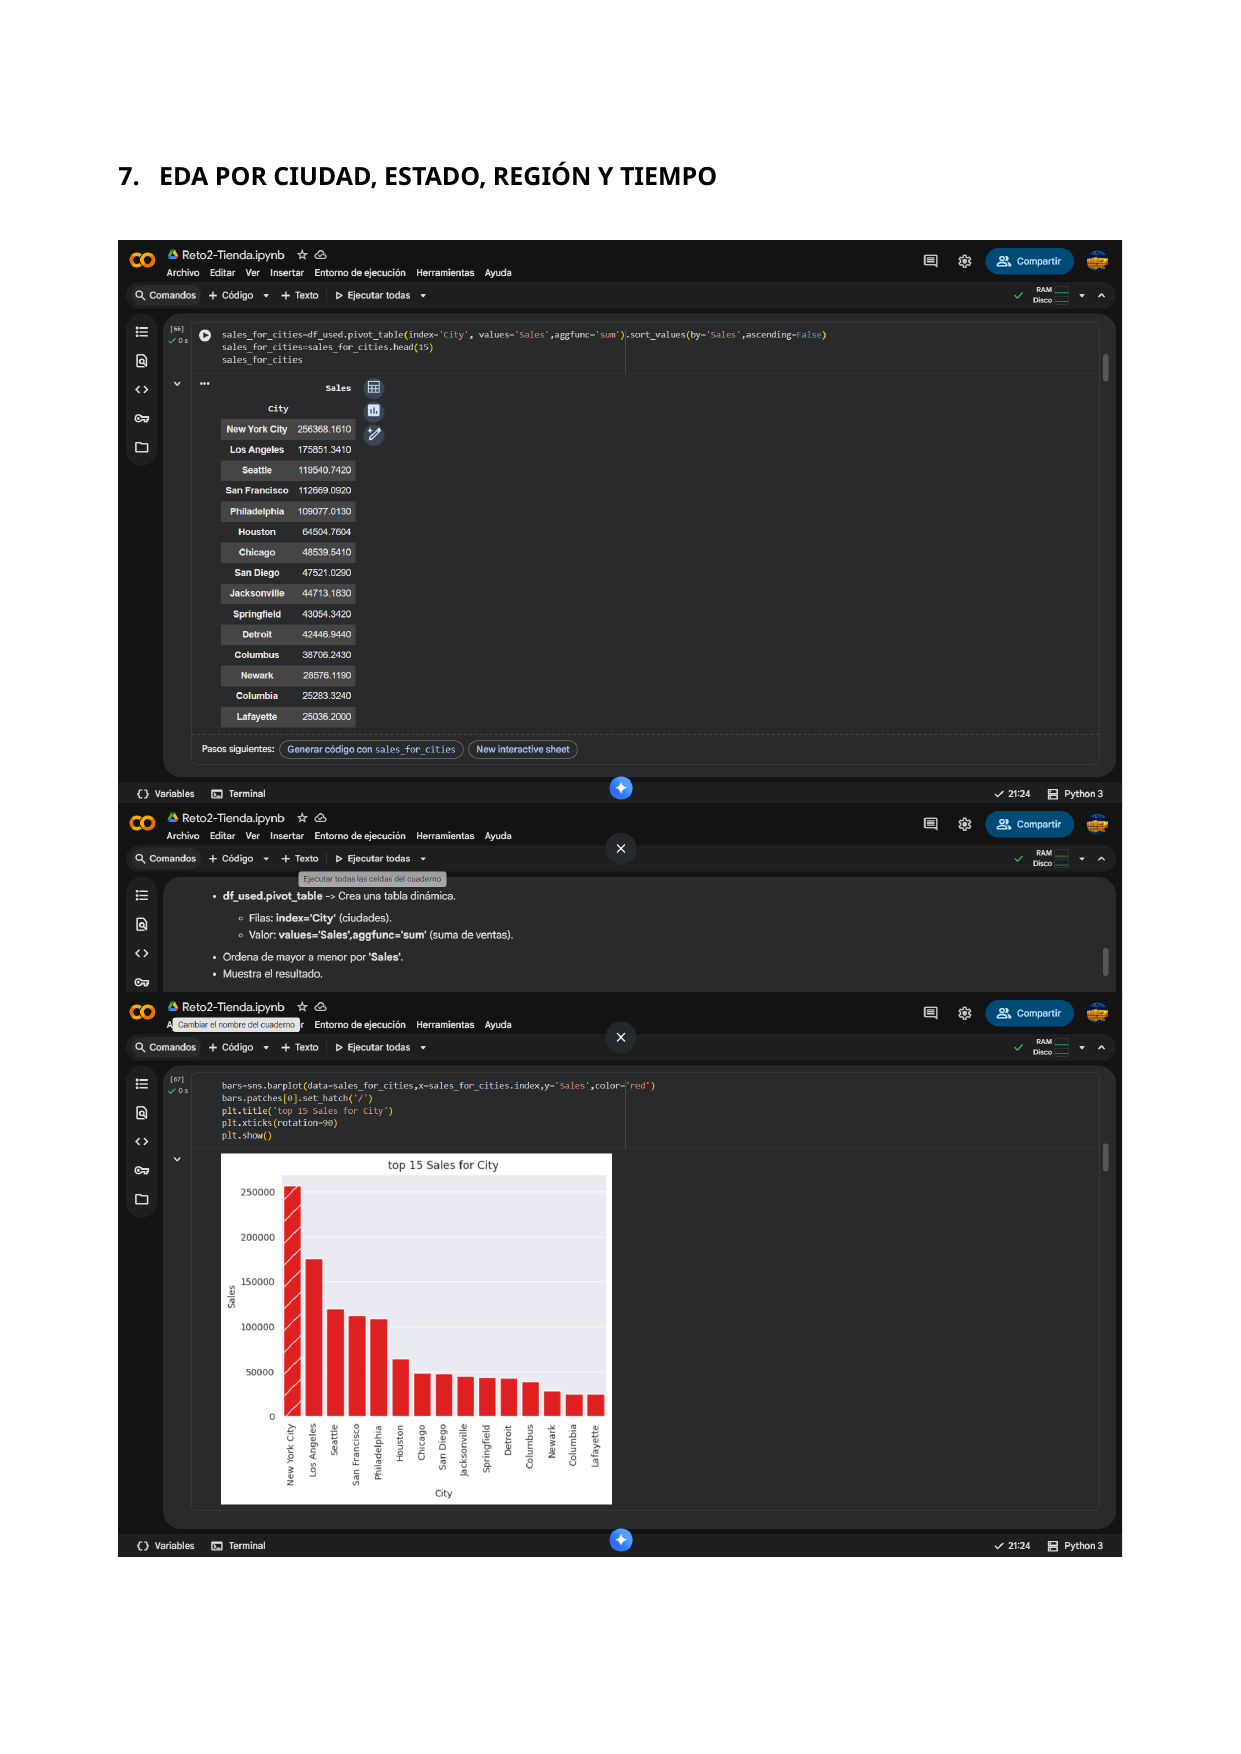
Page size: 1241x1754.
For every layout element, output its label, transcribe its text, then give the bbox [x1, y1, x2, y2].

text 7. EDA POR CIUDAD, ESTADO, REGIÓN Y TIEMPO [118, 159, 1122, 193]
picture [118, 240, 1123, 1557]
